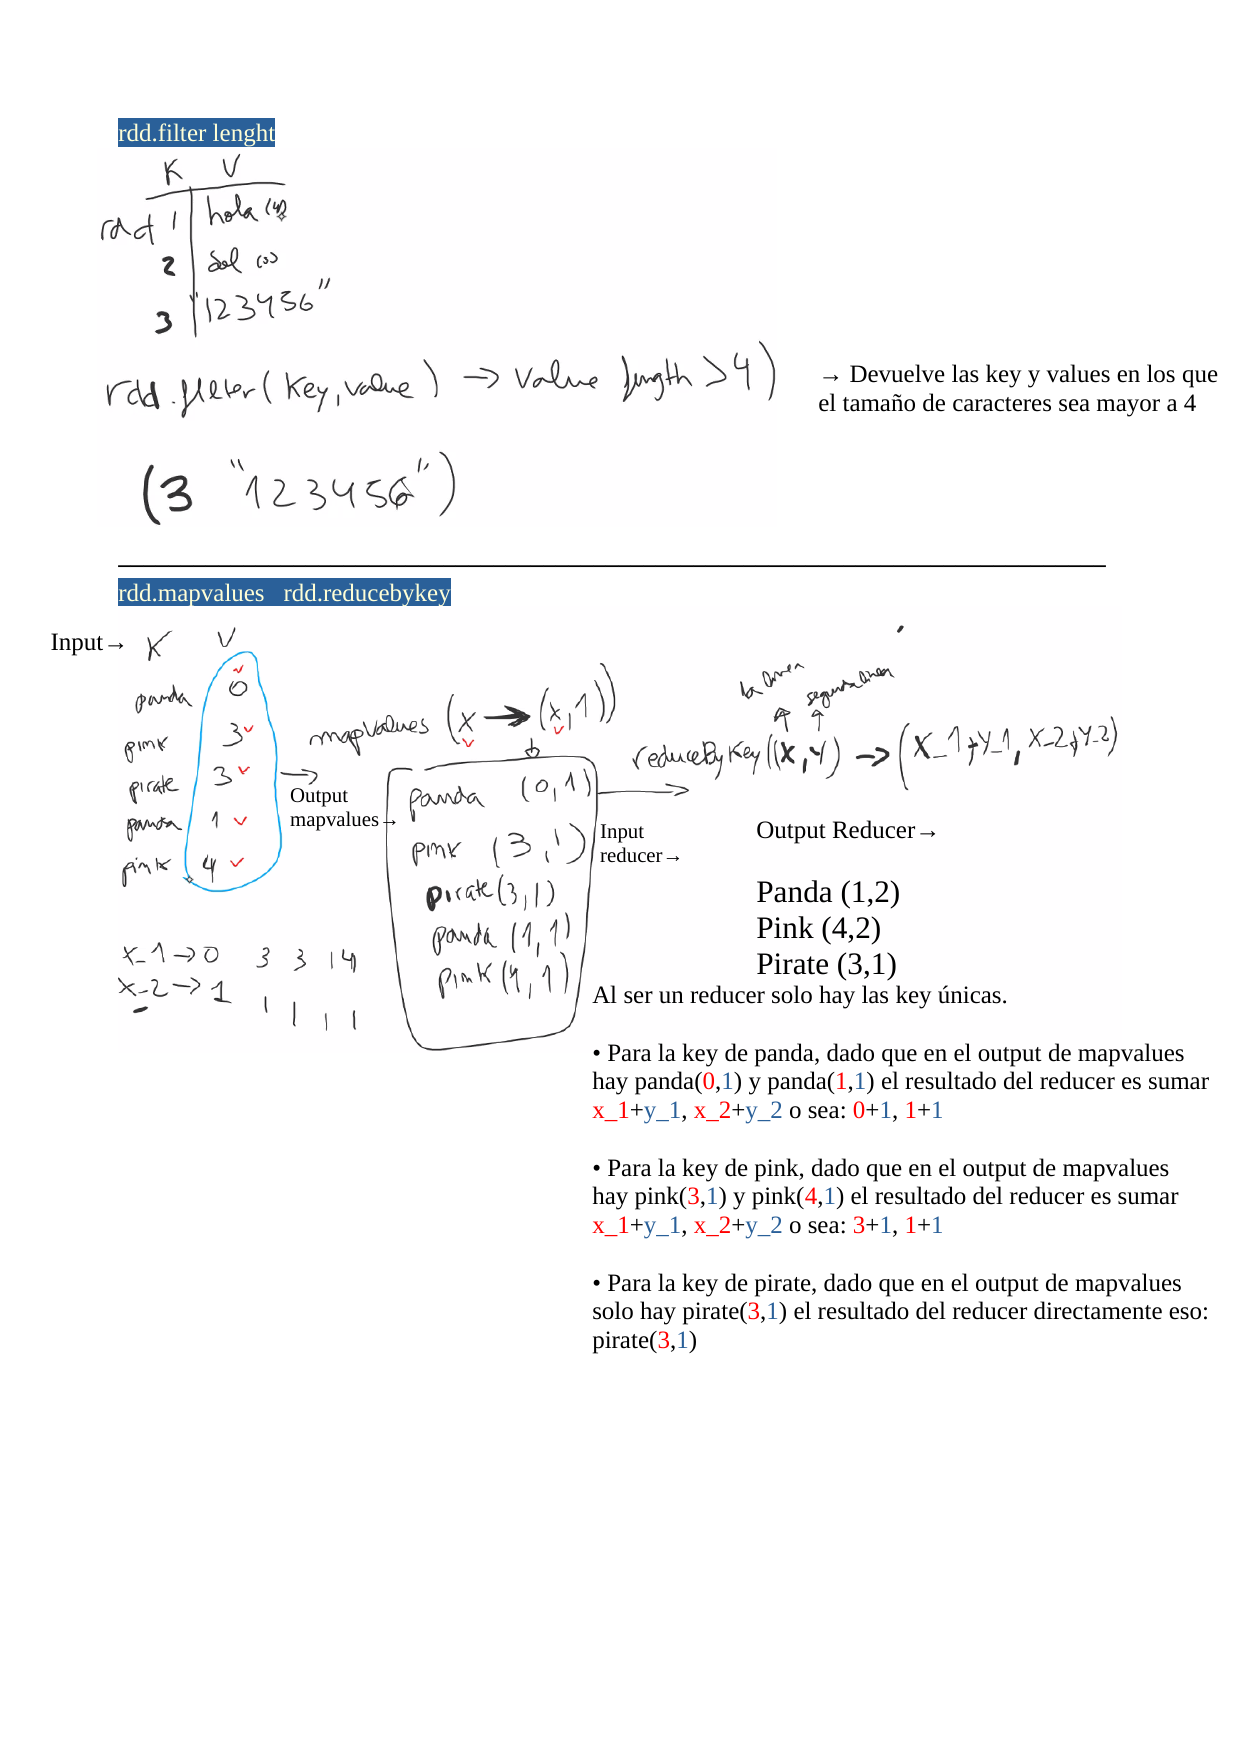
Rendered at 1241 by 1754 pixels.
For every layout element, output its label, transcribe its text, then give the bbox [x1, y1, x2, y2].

picture [97, 148, 778, 527]
picture [118, 606, 1123, 1053]
text ––––––––––––––––––––––––––––––––––––––––––––––––––––––––––––––––––––––––––––––– [118, 549, 1122, 578]
text rdd.filter lenght [118, 118, 1122, 147]
text rdd.mapvalues rdd.reducebykey [118, 578, 1122, 606]
